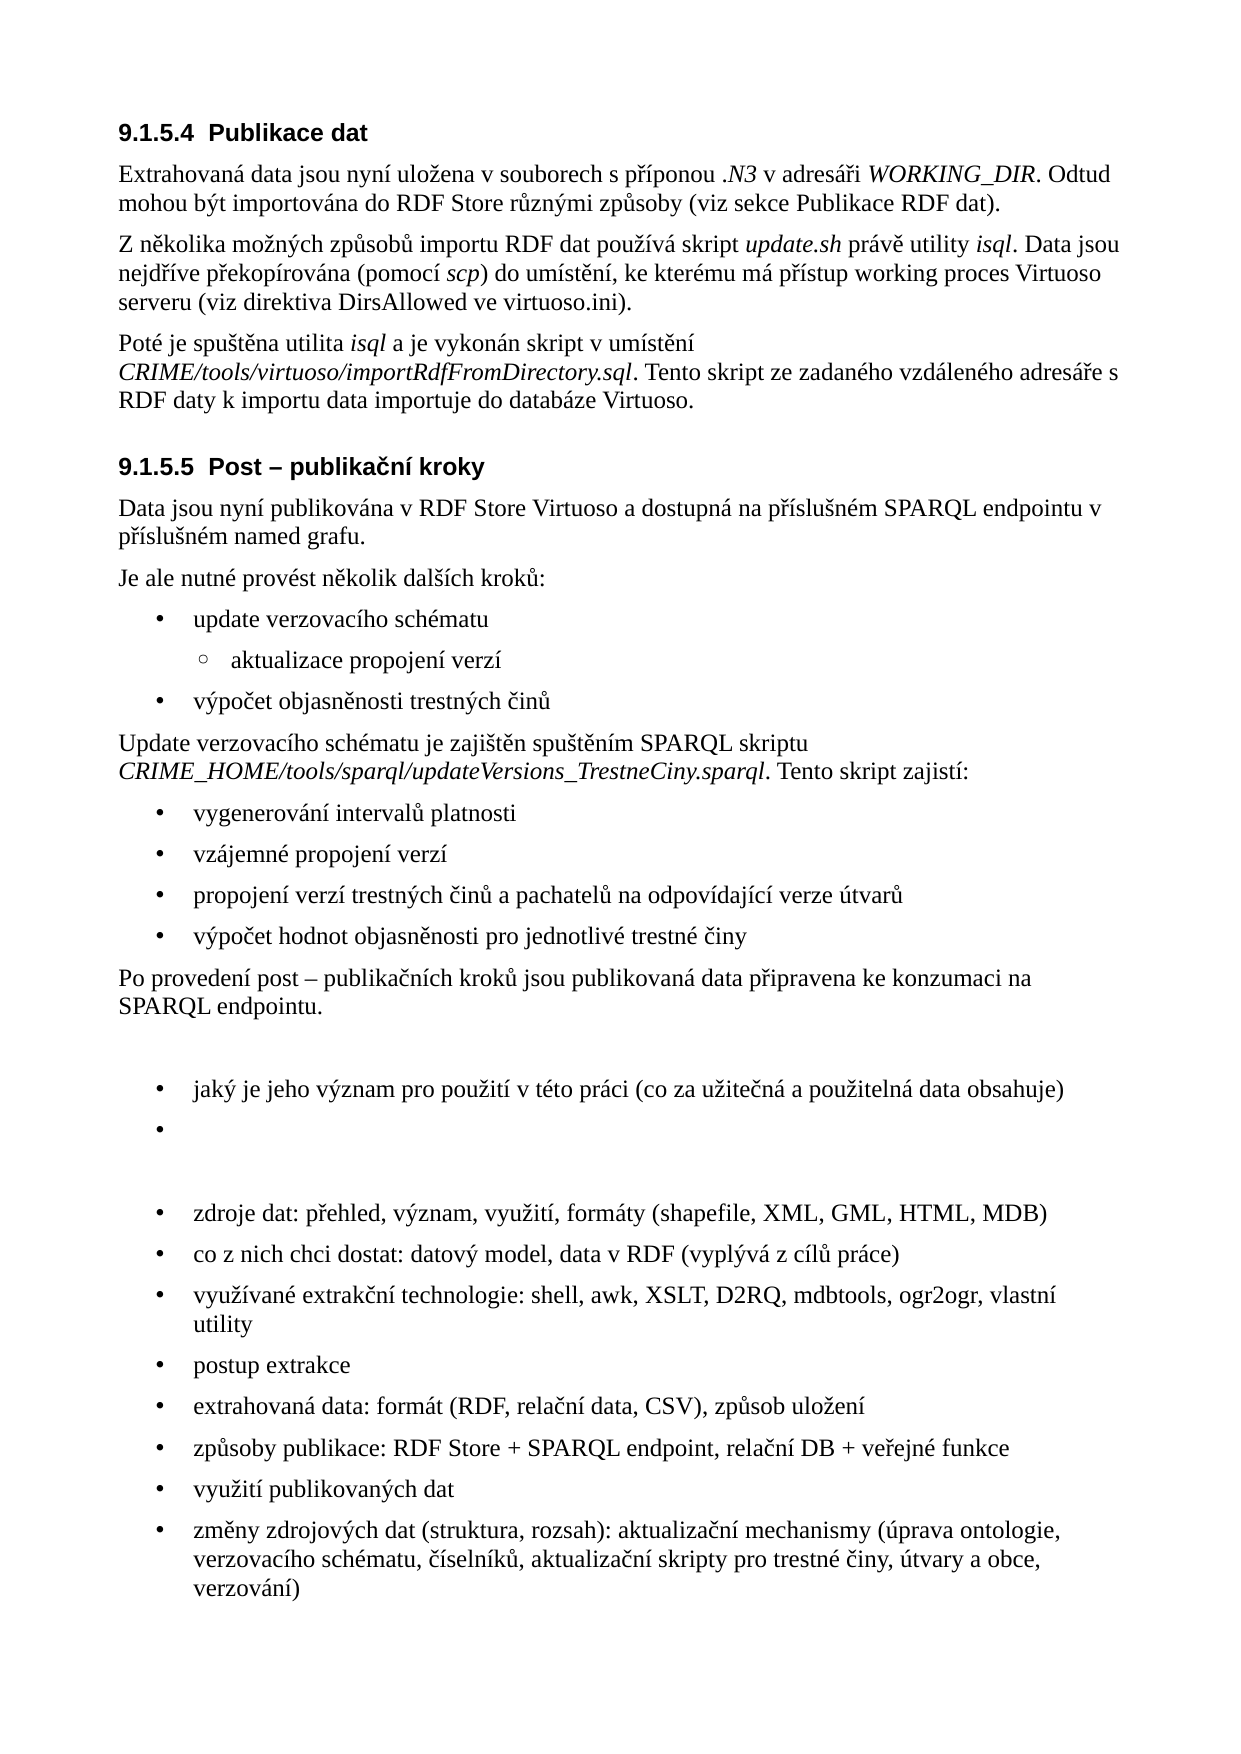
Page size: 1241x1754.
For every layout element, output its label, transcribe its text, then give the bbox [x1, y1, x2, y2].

text Z několika možných způsobů importu RDF dat používá skript update.sh právě utility isql. Data jsou nejdříve překopírována (pomocí scp) do umístění, ke kterému má přístup working proces Virtuoso serveru (viz direktiva DirsAllowed ve virtuoso.ini). [118, 229, 1122, 315]
list využívané extrakční technologie: shell, awk, XSLT, D2RQ, mdbtools, ogr2ogr, vlastní utility [156, 1280, 1122, 1338]
text Je ale nutné provést několik dalších kroků: [118, 563, 1122, 591]
list propojení verzí trestných činů a pachatelů na odpovídající verze útvarů [156, 880, 1122, 909]
text Data jsou nyní publikována v RDF Store Virtuoso a dostupná na příslušném SPARQL endpointu v příslušném named grafu. [118, 493, 1122, 550]
list výpočet objasněnosti trestných činů [156, 686, 1122, 715]
list výpočet hodnot objasněnosti pro jednotlivé trestné činy [156, 921, 1122, 950]
list extrahovaná data: formát (RDF, relační data, CSV), způsob uložení [156, 1391, 1122, 1420]
list zdroje dat: přehled, význam, využití, formáty (shapefile, XML, GML, HTML, MDB) [156, 1198, 1122, 1226]
subtitle Publikace dat [118, 118, 1122, 147]
list využití publikovaných dat [156, 1474, 1122, 1503]
list update verzovacího schématu [156, 604, 1122, 633]
list způsoby publikace: RDF Store + SPARQL endpoint, relační DB + veřejné funkce [156, 1433, 1122, 1461]
subtitle Post – publikační kroky [118, 452, 1122, 480]
text Extrahovaná data jsou nyní uložena v souborech s příponou .N3 v adresáři WORKING_DIR. Odtud mohou být importována do RDF Store různými způsoby (viz sekce Publikace RDF dat). [118, 159, 1122, 217]
text Po provedení post – publikačních kroků jsou publikovaná data připravena ke konzumaci na SPARQL endpointu. [118, 963, 1122, 1020]
list co z nich chci dostat: datový model, data v RDF (vyplývá z cílů práce) [156, 1239, 1122, 1268]
list změny zdrojových dat (struktura, rozsah): aktualizační mechanismy (úprava ontologie, verzovacího schématu, číselníků, aktualizační skripty pro trestné činy, útvary a obce, verzování) [156, 1515, 1122, 1601]
list aktualizace propojení verzí [193, 645, 1122, 674]
text Update verzovacího schématu je zajištěn spuštěním SPARQL skriptu CRIME_HOME/tools/sparql/updateVersions_TrestneCiny.sparql. Tento skript zajistí: [118, 728, 1122, 785]
text Poté je spuštěna utilita isql a je vykonán skript v umístění CRIME/tools/virtuoso/importRdfFromDirectory.sql. Tento skript ze zadaného vzdáleného adresáře s RDF daty k importu data importuje do databáze Virtuoso. [118, 328, 1122, 414]
list vzájemné propojení verzí [156, 839, 1122, 868]
list postup extrakce [156, 1350, 1122, 1379]
list jaký je jeho význam pro použití v této práci (co za užitečná a použitelná data obsahuje) [156, 1074, 1122, 1103]
list vygenerování intervalů platnosti [156, 798, 1122, 826]
